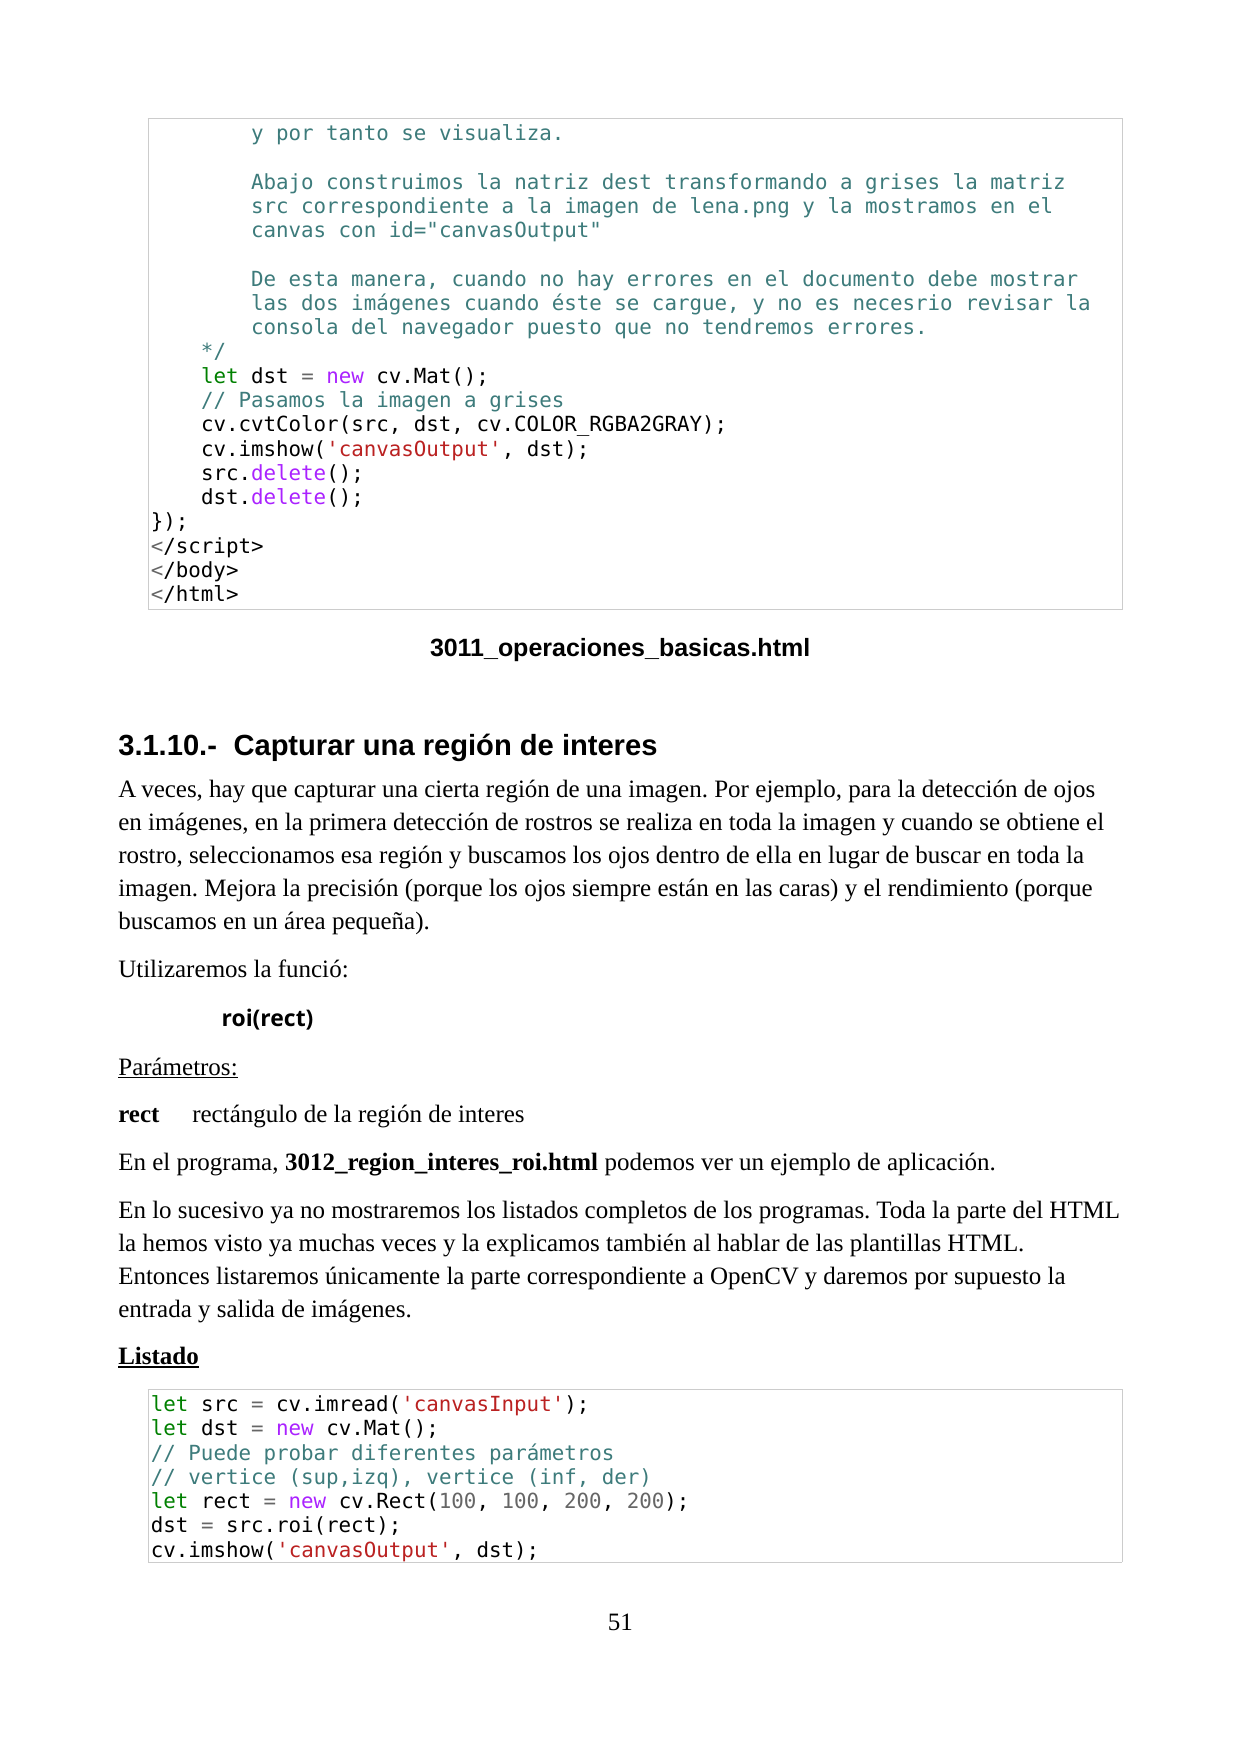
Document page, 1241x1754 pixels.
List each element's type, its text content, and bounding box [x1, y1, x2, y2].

text dst = src.roi(rect); [149, 1510, 1122, 1535]
text src correspondiente a la imagen de lena.png y la mostramos en el [149, 191, 1122, 215]
text Listado [118, 1341, 1122, 1370]
text cv.imshow('canvasOutput', dst); [149, 1535, 1122, 1562]
text En lo sucesivo ya no mostraremos los listados completos de los programas. Toda la parte del HTML la hemos visto ya muchas veces y la explicamos también al hablar de las plantillas HTML. Entonces listaremos únicamente la parte correspondiente a OpenCV y daremos por supuesto la entrada y salida de imágenes. [118, 1195, 1122, 1323]
text let dst = new cv.Mat(); [149, 1413, 1122, 1438]
text // Pasamos la imagen a grises [149, 385, 1122, 409]
text src.delete(); [149, 458, 1122, 482]
text Parámetros: [118, 1052, 1122, 1081]
text let rect = new cv.Rect(100, 100, 200, 200); [149, 1486, 1122, 1510]
text dst.delete(); [149, 482, 1122, 506]
text // Puede probar diferentes parámetros [149, 1438, 1122, 1462]
text canvas con id="canvasOutput" [149, 215, 1122, 242]
text 3011_operaciones_basicas.html [118, 633, 1122, 662]
text las dos imágenes cuando éste se cargue, y no es necesrio revisar la [149, 288, 1122, 312]
text </body> [149, 555, 1122, 579]
text y por tanto se visualiza. [149, 119, 1122, 145]
text let src = cv.imread('canvasInput'); [149, 1390, 1122, 1413]
text cv.imshow('canvasOutput', dst); [149, 434, 1122, 458]
text */ [149, 337, 1122, 361]
text cv.cvtColor(src, dst, cv.COLOR_RGBA2GRAY); [149, 409, 1122, 434]
text roi(rect) [148, 1001, 1122, 1033]
text A veces, hay que capturar una cierta región de una imagen. Por ejemplo, para la detección de ojos en imágenes, en la primera detección de rostros se realiza en toda la imagen y cuando se obtiene el rostro, seleccionamos esa región y buscamos los ojos dentro de ella en lugar de buscar en toda la imagen. Mejora la precisión (porque los ojos siempre están en las caras) y el rendimiento (porque buscamos en un área pequeña). [118, 774, 1122, 935]
text // vertice (sup,izq), vertice (inf, der) [149, 1462, 1122, 1486]
text De esta manera, cuando no hay errores en el documento debe mostrar [149, 264, 1122, 288]
text </html> [149, 579, 1122, 609]
text consola del navegador puesto que no tendremos errores. [149, 312, 1122, 337]
text rect rectángulo de la región de interes [118, 1099, 1122, 1128]
text }); [149, 506, 1122, 531]
subtitle Capturar una región de interes [118, 728, 1122, 762]
text </script> [149, 531, 1122, 555]
text let dst = new cv.Mat(); [149, 361, 1122, 385]
text Abajo construimos la natriz dest transformando a grises la matriz [149, 167, 1122, 191]
text Utilizaremos la funció: [118, 954, 1122, 983]
text En el programa, 3012_region_interes_roi.html podemos ver un ejemplo de aplicación. [118, 1147, 1122, 1176]
